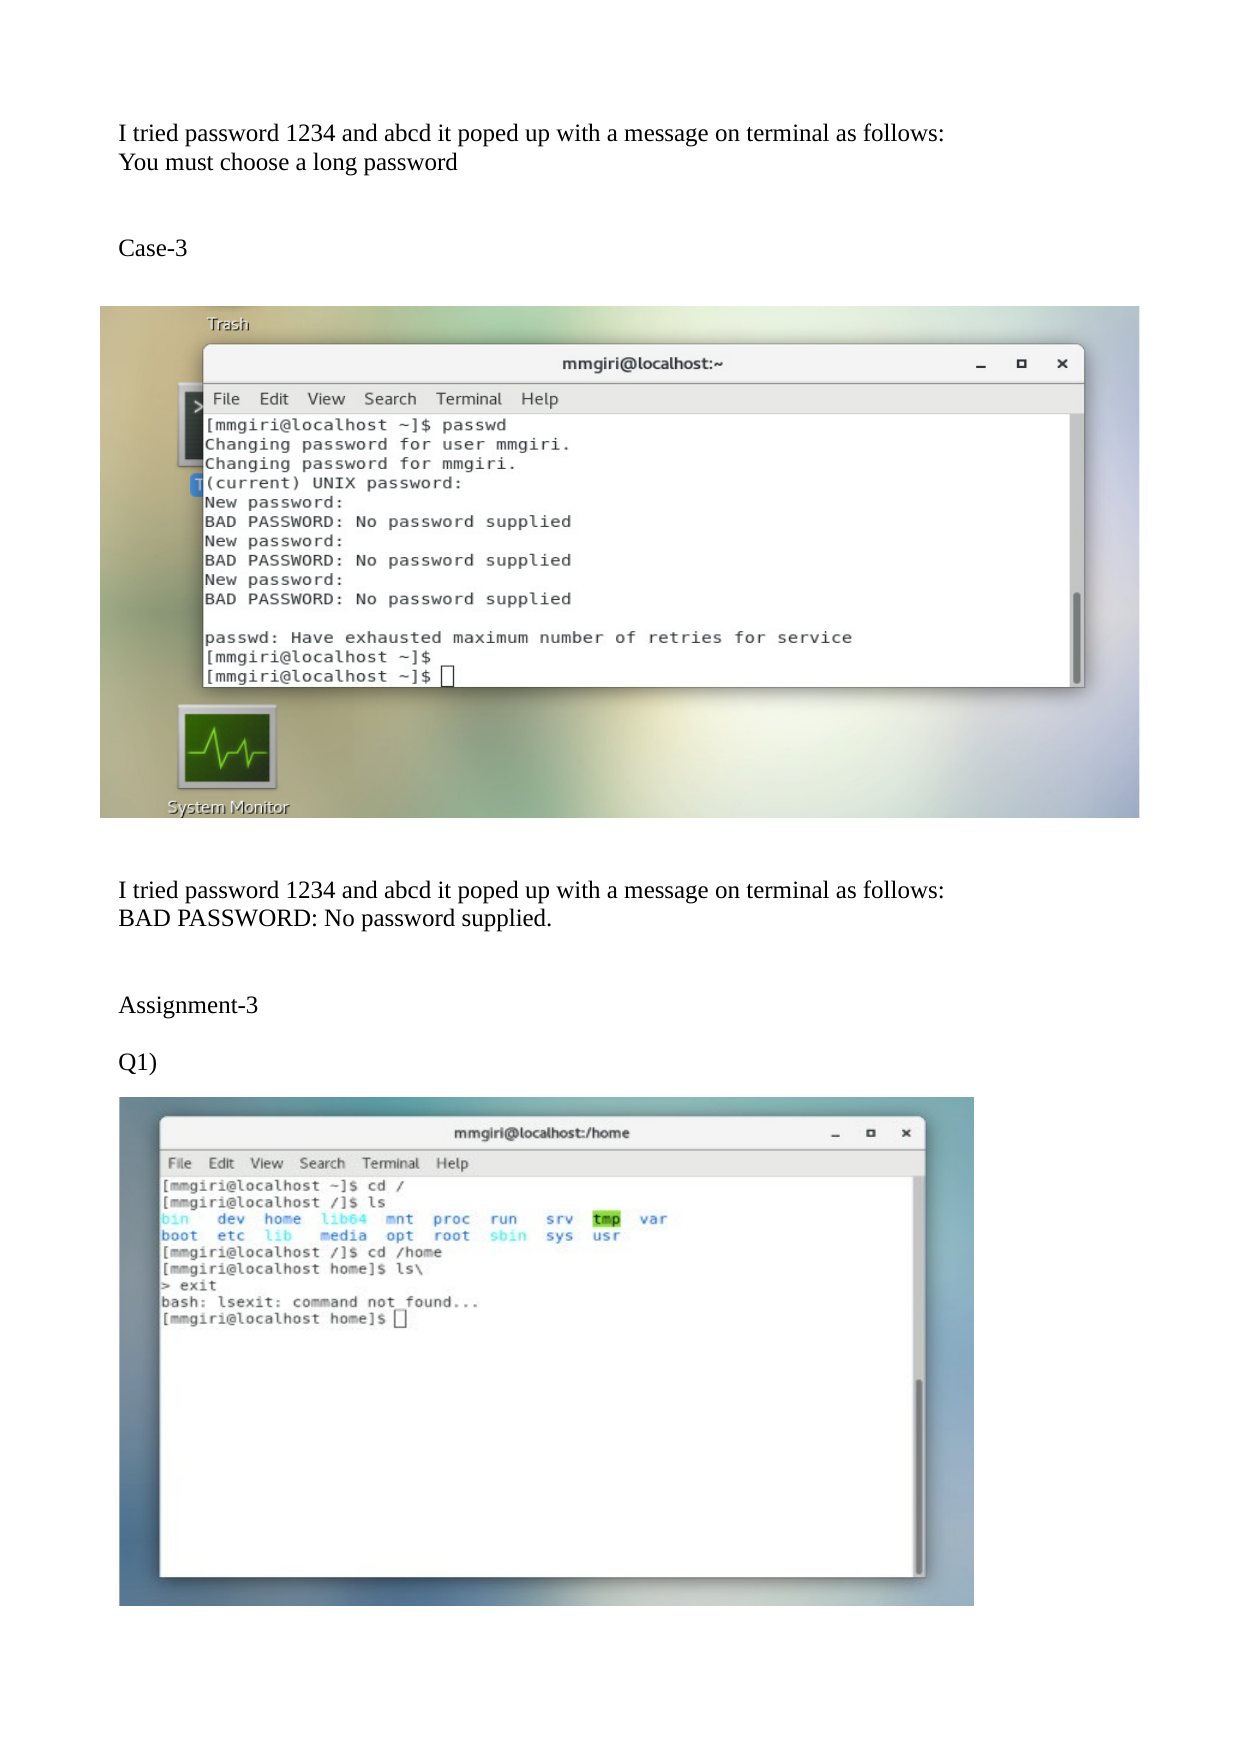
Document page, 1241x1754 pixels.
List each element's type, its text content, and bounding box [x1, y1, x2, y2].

text Case-3 [118, 233, 1122, 262]
picture [100, 306, 1140, 818]
text Q1) [118, 1047, 1122, 1076]
text Assignment-3 [118, 990, 1122, 1018]
text BAD PASSWORD: No password supplied. [118, 903, 1122, 932]
picture [119, 1097, 974, 1606]
text I tried password 1234 and abcd it poped up with a message on terminal as follows: [118, 118, 1122, 147]
text You must choose a long password [118, 147, 1122, 176]
text I tried password 1234 and abcd it poped up with a message on terminal as follows: [118, 875, 1122, 903]
